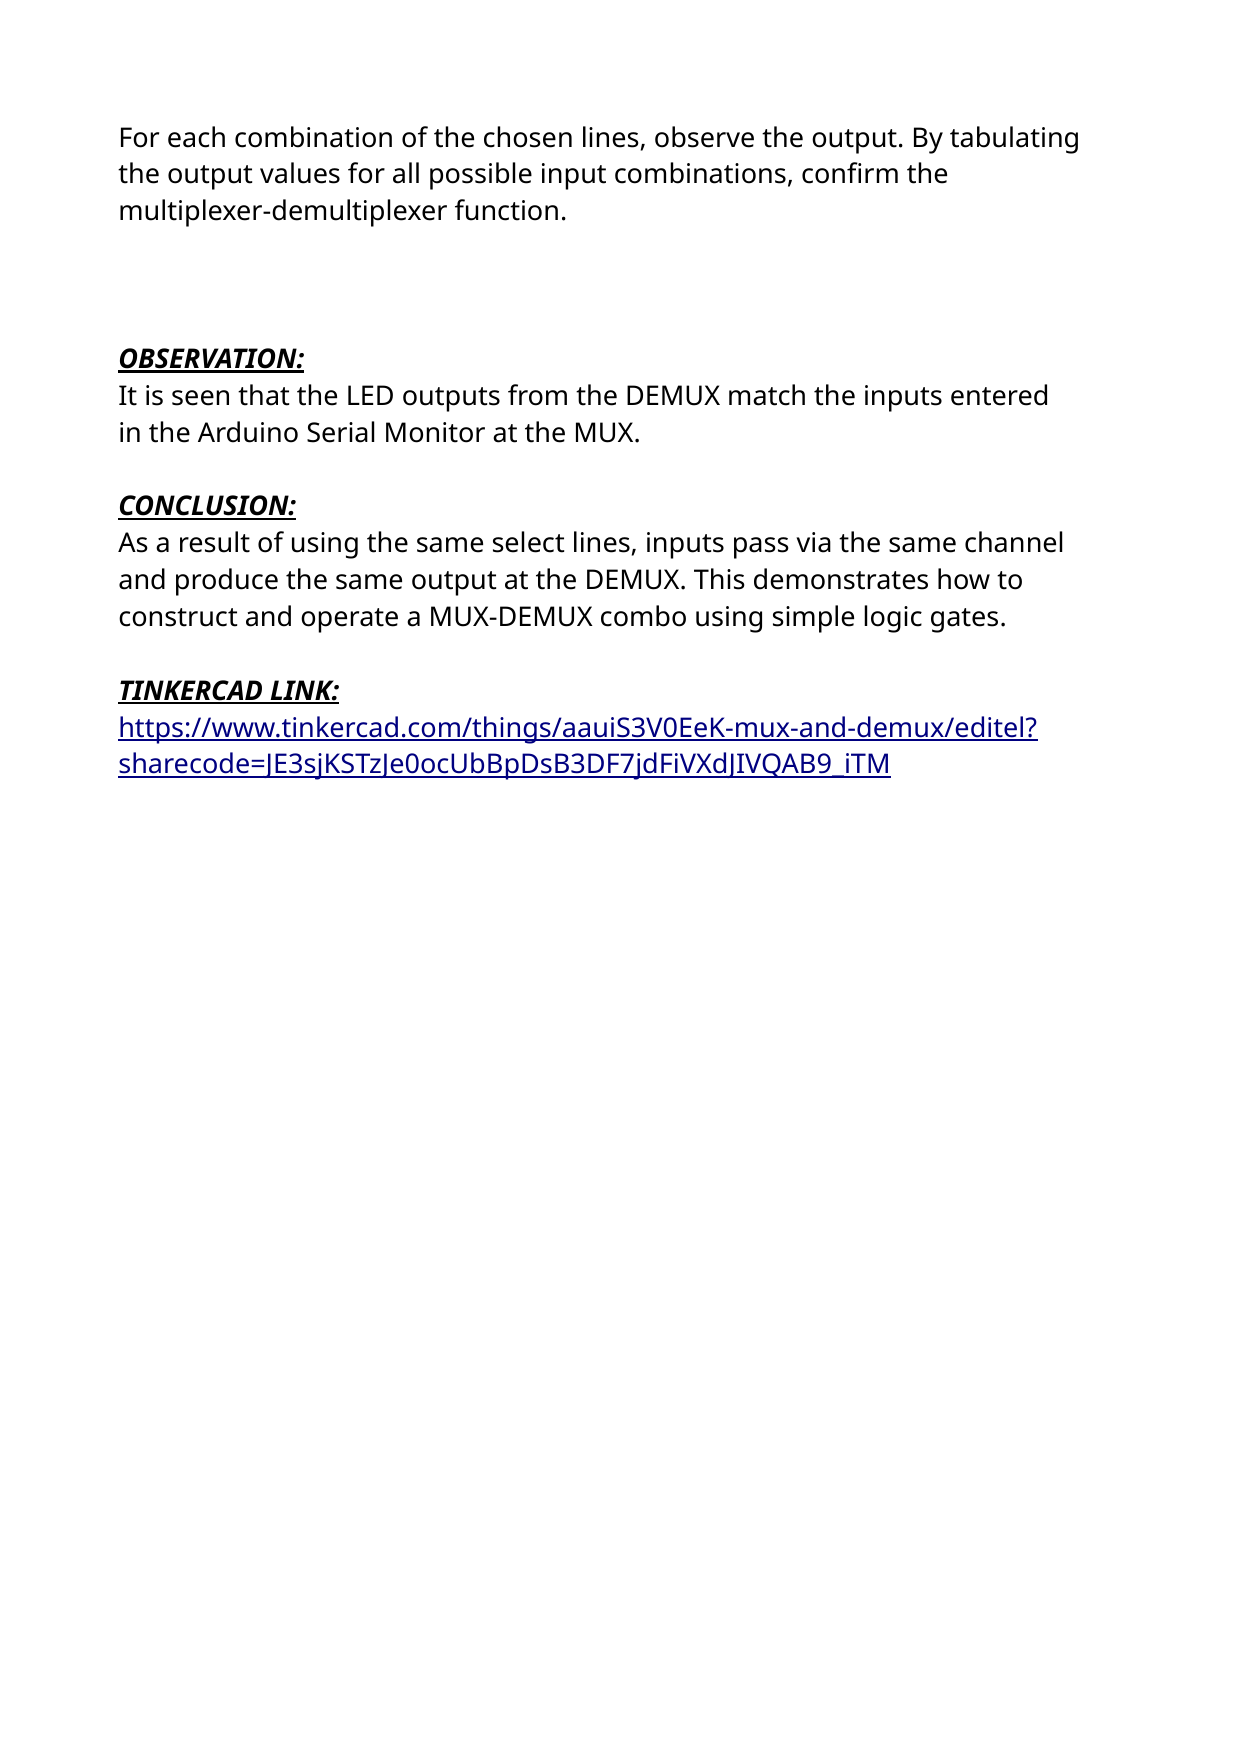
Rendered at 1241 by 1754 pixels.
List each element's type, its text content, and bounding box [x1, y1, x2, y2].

text OBSERVATION: [118, 339, 1122, 376]
text in the Arduino Serial Monitor at the MUX. [118, 413, 1122, 450]
text CONCLUSION: [118, 487, 1122, 524]
text As a result of using the same select lines, inputs pass via the same channel [118, 524, 1122, 561]
text the output values for all possible input combinations, confirm the [118, 155, 1122, 192]
text It is seen that the LED outputs from the DEMUX match the inputs entered [118, 376, 1122, 413]
text construct and operate a MUX-DEMUX combo using simple logic gates. [118, 597, 1122, 634]
text multiplexer-demultiplexer function. [118, 192, 1122, 229]
text https://www.tinkercad.com/things/aauiS3V0EeK-mux-and-demux/editel?sharecode=JE3sjKSTzJe0ocUbBpDsB3DF7jdFiVXdJIVQAB9_iTM [118, 708, 1122, 782]
text For each combination of the chosen lines, observe the output. By tabulating [118, 118, 1122, 155]
text TINKERCAD LINK: [118, 671, 1122, 708]
text and produce the same output at the DEMUX. This demonstrates how to [118, 561, 1122, 597]
